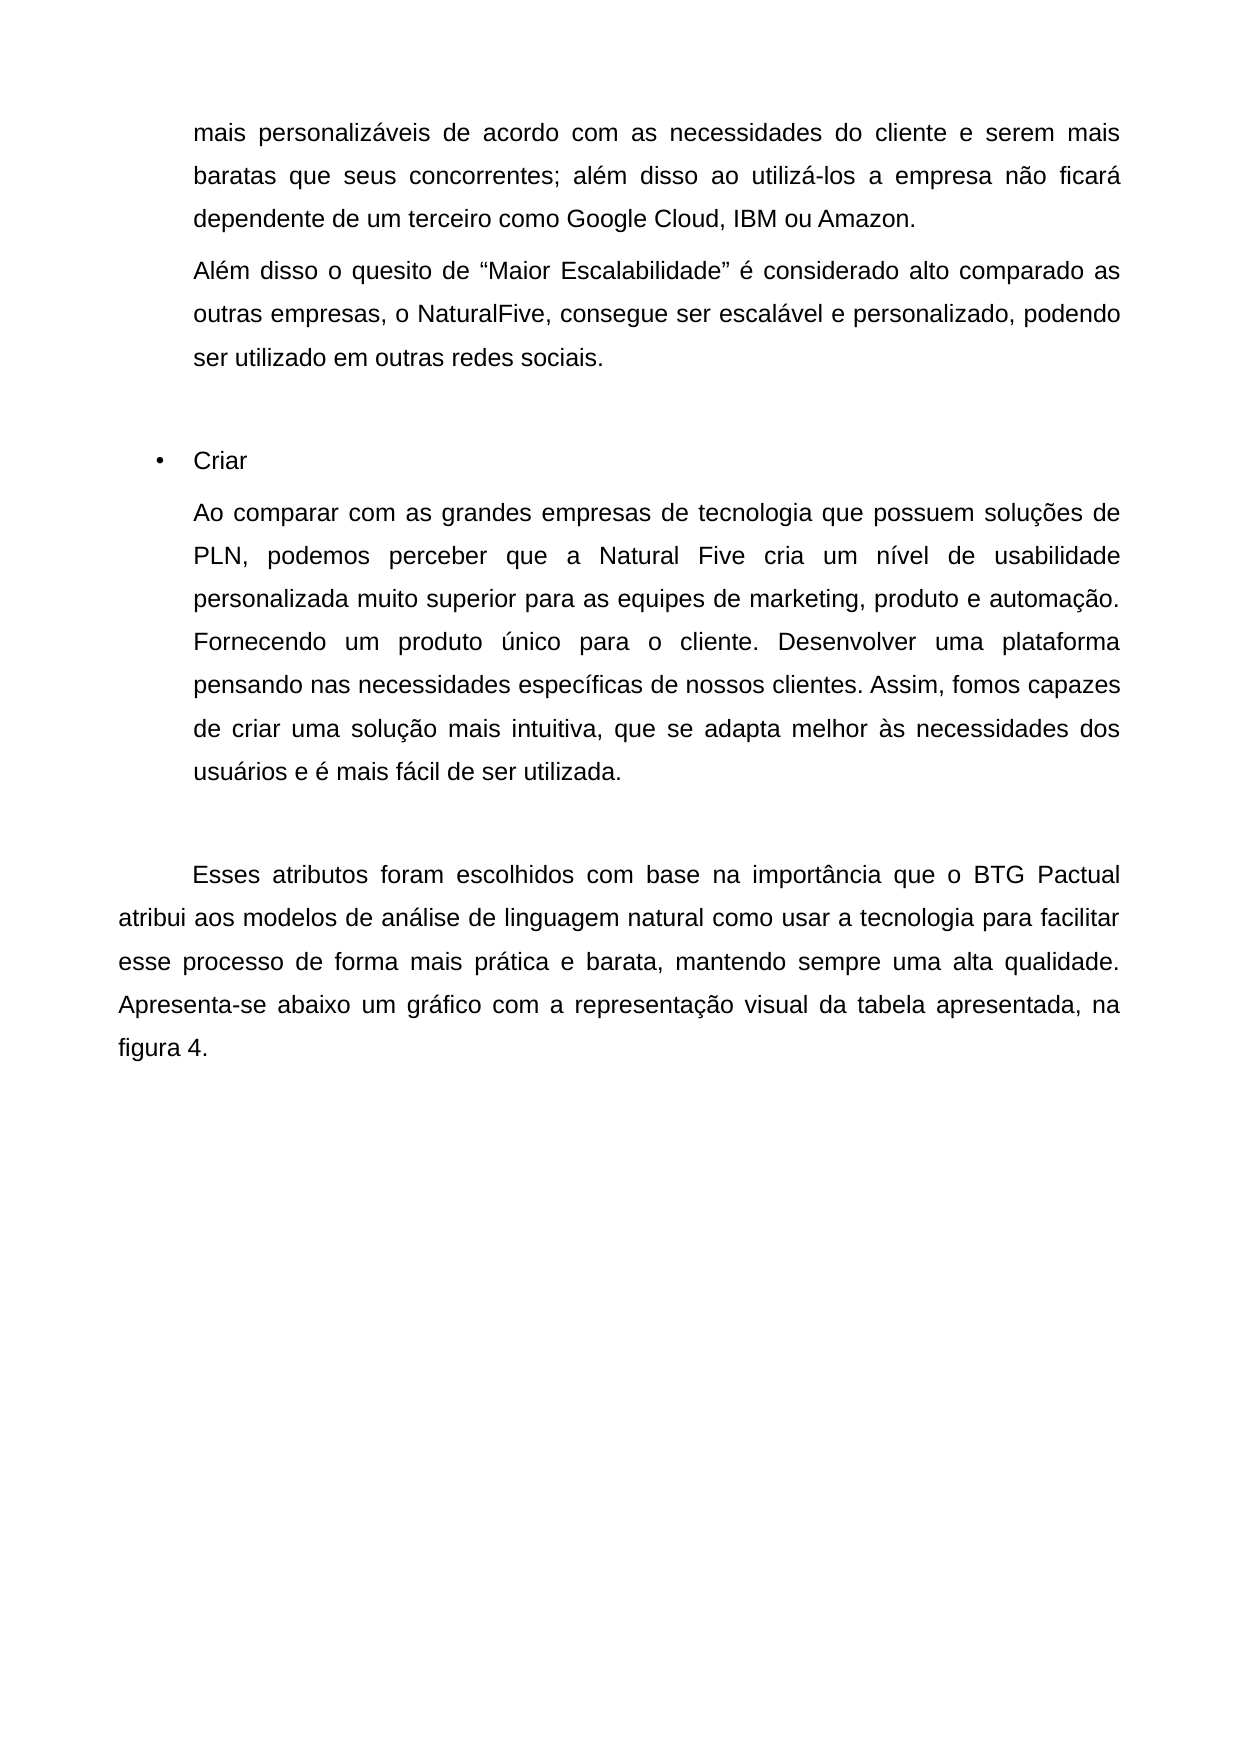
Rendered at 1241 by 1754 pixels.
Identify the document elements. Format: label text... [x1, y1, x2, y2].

list Ao comparar com as grandes empresas de tecnologia que possuem soluções de PLN, podemos perceber que a Natural Five cria um nível de usabilidade personalizada muito superior para as equipes de marketing, produto e automação. Fornecendo um produto único para o cliente. Desenvolver uma plataforma pensando nas necessidades específicas de nossos clientes. Assim, fomos capazes de criar uma solução mais intuitiva, que se adapta melhor às necessidades dos usuários e é mais fácil de ser utilizada. [156, 498, 1122, 785]
list mais personalizáveis de acordo com as necessidades do cliente e serem mais baratas que seus concorrentes; além disso ao utilizá-los a empresa não ficará dependente de um terceiro como Google Cloud, IBM ou Amazon. [156, 118, 1122, 233]
list Criar [156, 446, 1122, 475]
list Além disso o quesito de “Maior Escalabilidade” é considerado alto comparado as outras empresas, o NaturalFive, consegue ser escalável e personalizado, podendo ser utilizado em outras redes sociais. [156, 256, 1122, 371]
text Esses atributos foram escolhidos com base na importância que o BTG Pactual atribui aos modelos de análise de linguagem natural como usar a tecnologia para facilitar esse processo de forma mais prática e barata, mantendo sempre uma alta qualidade. Apresenta-se abaixo um gráfico com a representação visual da tabela apresentada, na figura 4. [118, 860, 1122, 1062]
